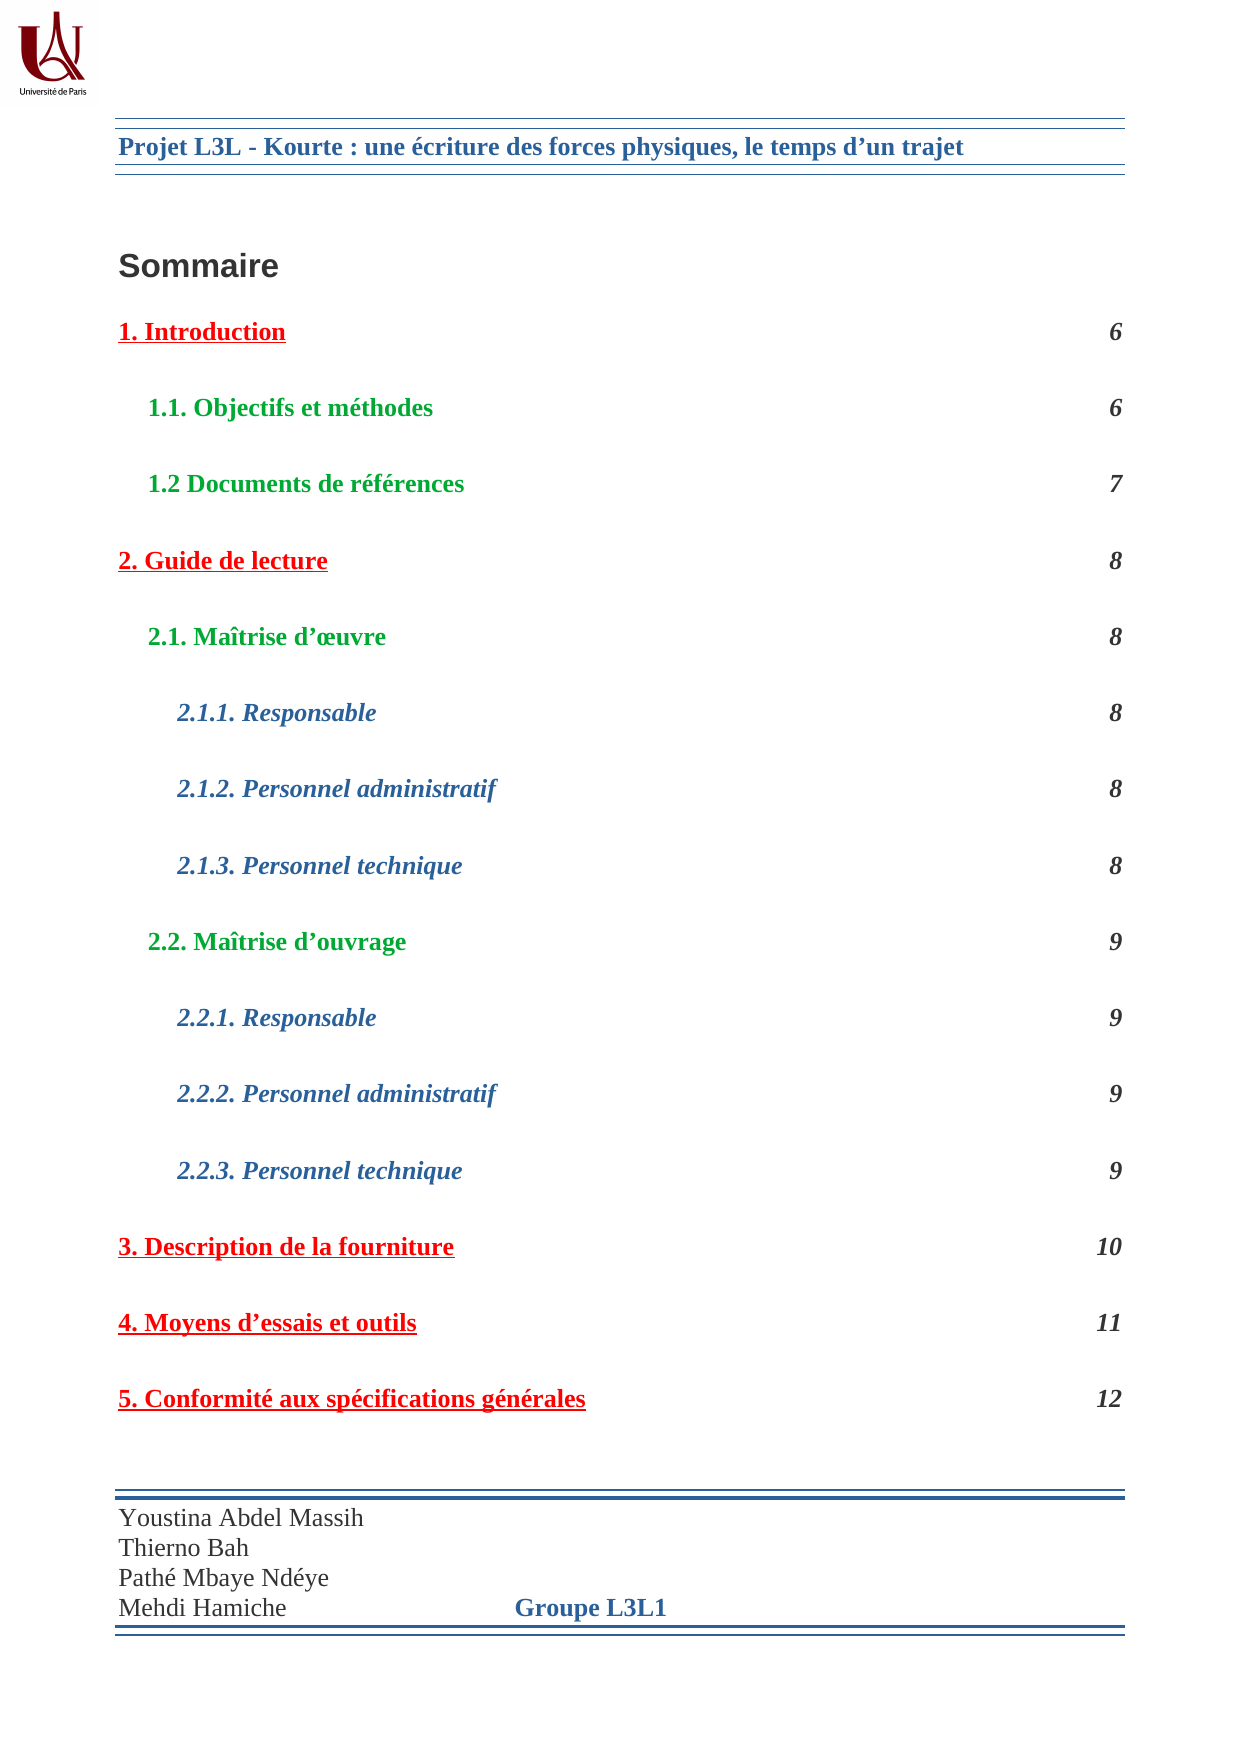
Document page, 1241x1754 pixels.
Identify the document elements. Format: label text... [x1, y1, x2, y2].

text 2.1. Maîtrise d’œuvre 8 [148, 621, 1122, 651]
text 2.2.1. Responsable 9 [177, 1002, 1122, 1032]
text 2.1.3. Personnel technique 8 [177, 850, 1122, 880]
text 4. Moyens d’essais et outils 11 [118, 1307, 1122, 1337]
text 2.2.3. Personnel technique 9 [177, 1155, 1122, 1185]
text 2.1.2. Personnel administratif 8 [177, 773, 1122, 803]
text 5. Conformité aux spécifications générales 12 [118, 1383, 1122, 1413]
text 2.1.1. Responsable 8 [177, 697, 1122, 727]
text 1.2 Documents de références 7 [148, 468, 1122, 498]
text 2.2.2. Personnel administratif 9 [177, 1078, 1122, 1108]
text 3. Description de la fourniture 10 [118, 1231, 1122, 1261]
picture [0, 0, 101, 107]
text 2. Guide de lecture 8 [118, 545, 1122, 575]
subtitle Sommaire [118, 246, 1122, 284]
text 1.1. Objectifs et méthodes 6 [148, 392, 1122, 422]
text 1. Introduction 6 [118, 316, 1122, 346]
text 2.2. Maîtrise d’ouvrage 9 [148, 926, 1122, 956]
